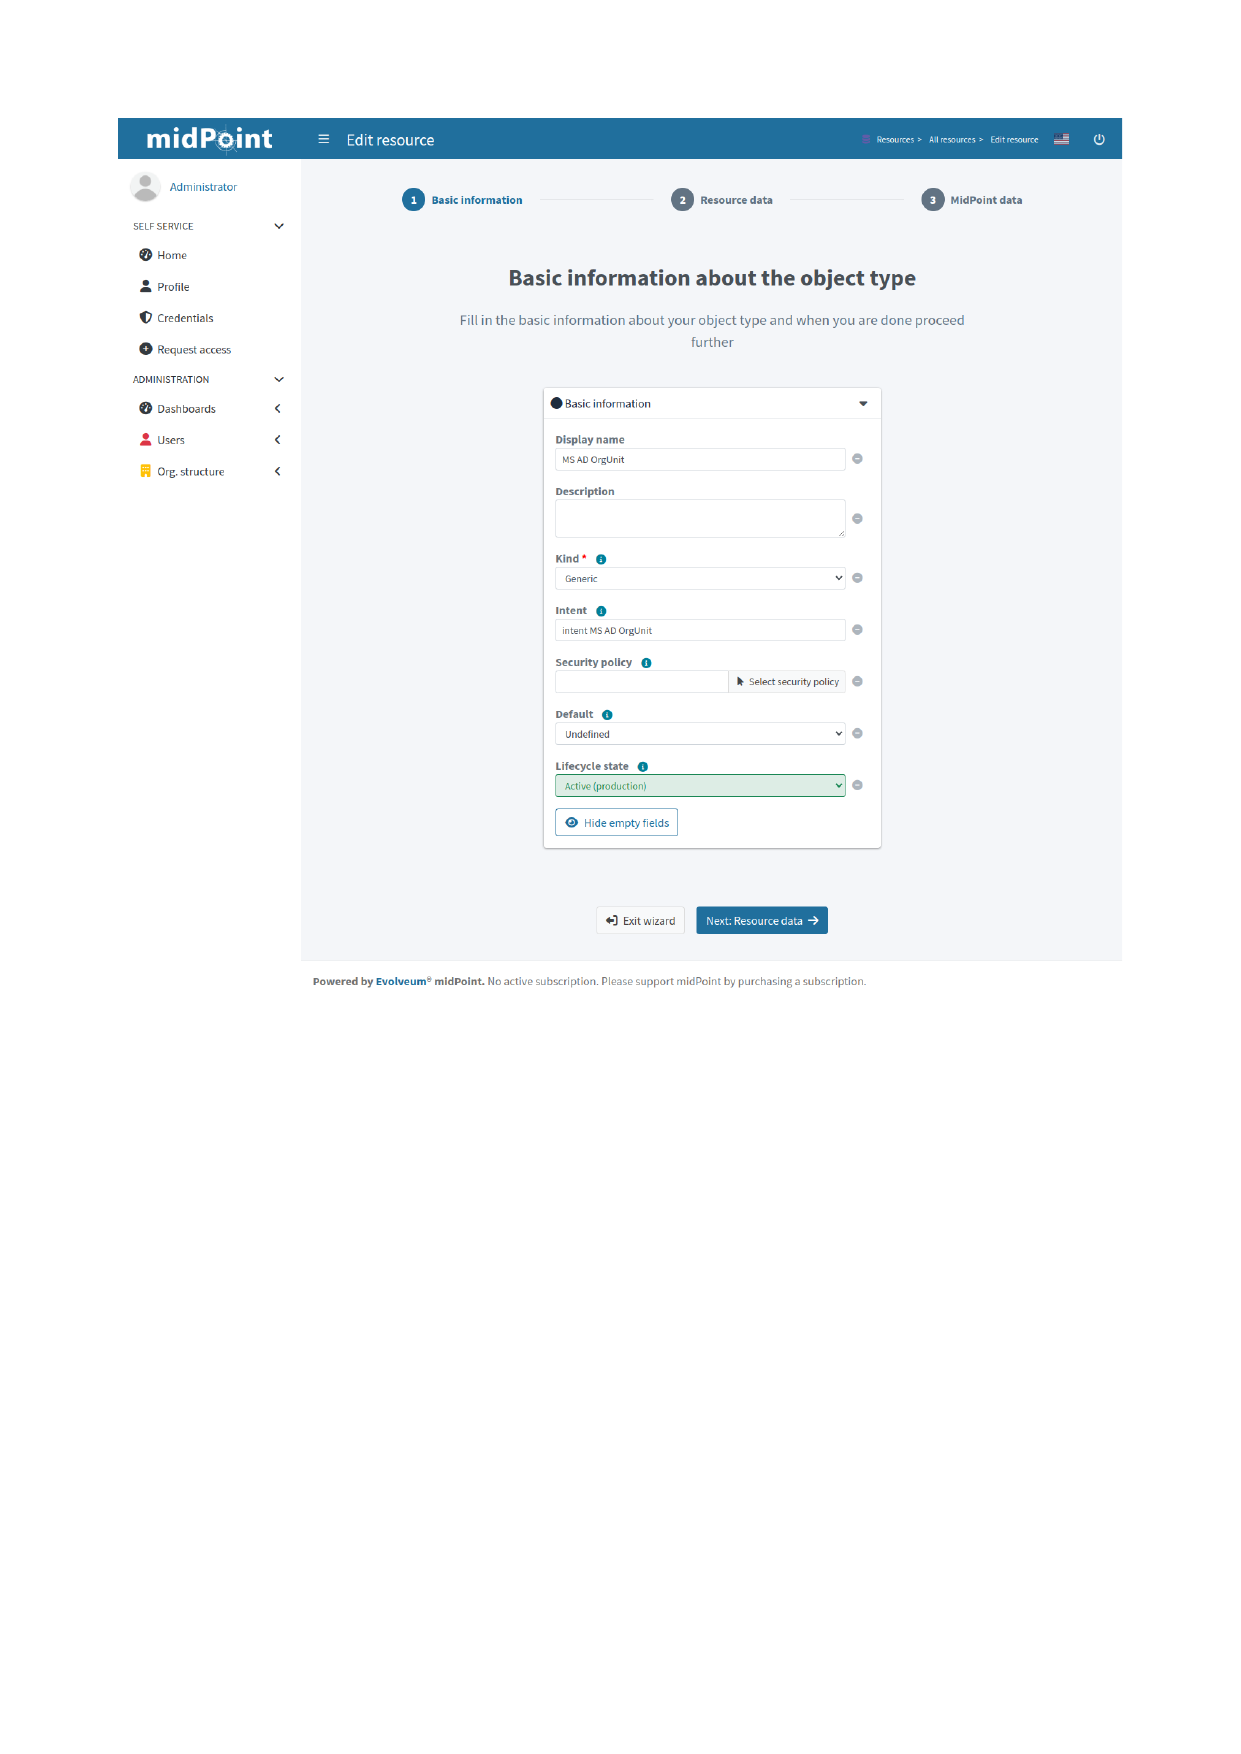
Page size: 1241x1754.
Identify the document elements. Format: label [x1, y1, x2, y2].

picture [118, 118, 1123, 1001]
